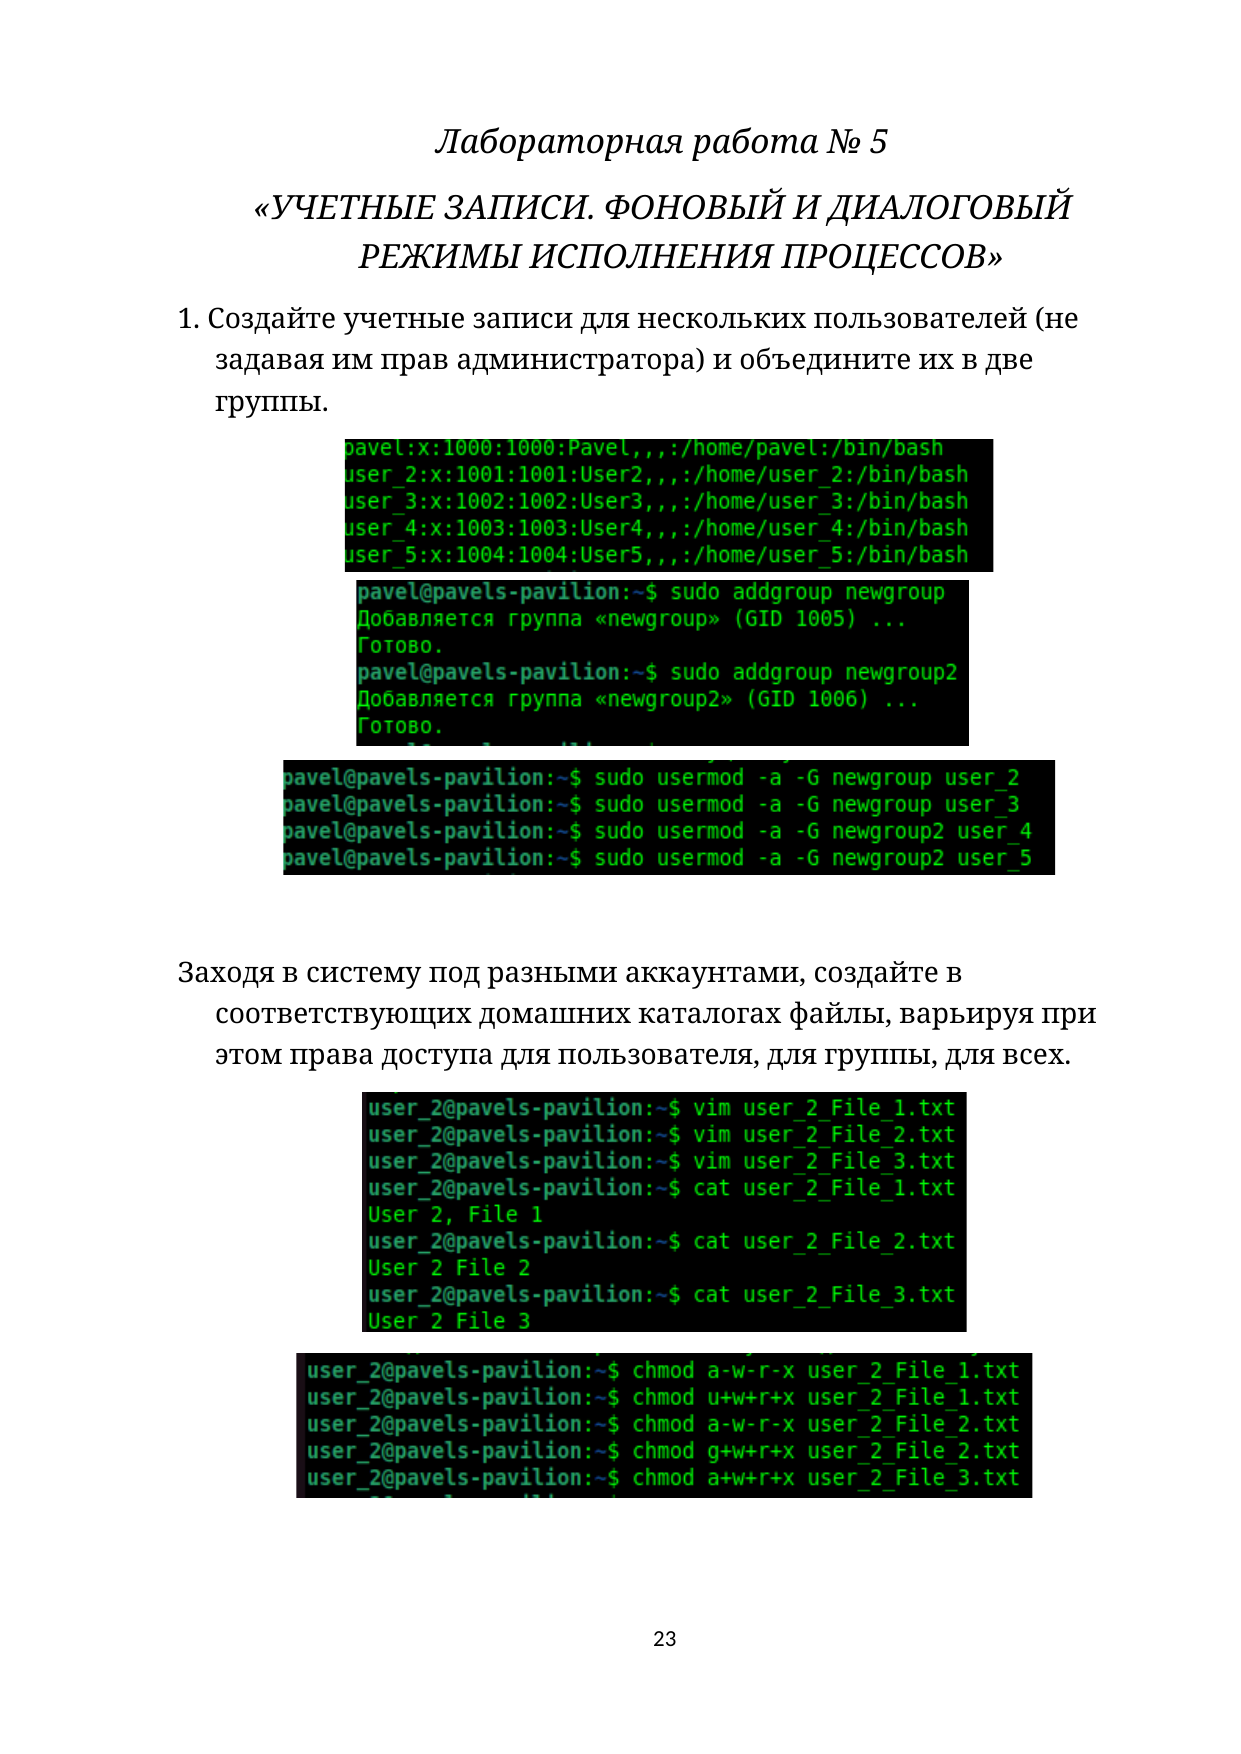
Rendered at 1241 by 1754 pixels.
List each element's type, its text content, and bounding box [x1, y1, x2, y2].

picture [283, 760, 1055, 875]
text «УЧЕТНЫЕ ЗАПИСИ. ФОНОВЫЙ И ДИАЛОГОВЫЙ РЕЖИМЫ ИСПОЛНЕНИЯ ПРОЦЕССОВ» [177, 184, 1152, 278]
picture [362, 1092, 967, 1332]
picture [344, 439, 994, 572]
text Заходя в систему под разными аккаунтами, создайте в соответствующих домашних каталогах файлы, варьируя при этом права доступа для пользователя, для группы, для всех. [177, 952, 1152, 1073]
picture [356, 580, 969, 746]
text 1. Создайте учетные записи для нескольких пользователей (не задавая им прав администратора) и объедините их в две группы. [177, 298, 1152, 419]
picture [296, 1353, 1033, 1498]
text Лабораторная работа № 5 [177, 118, 1152, 163]
